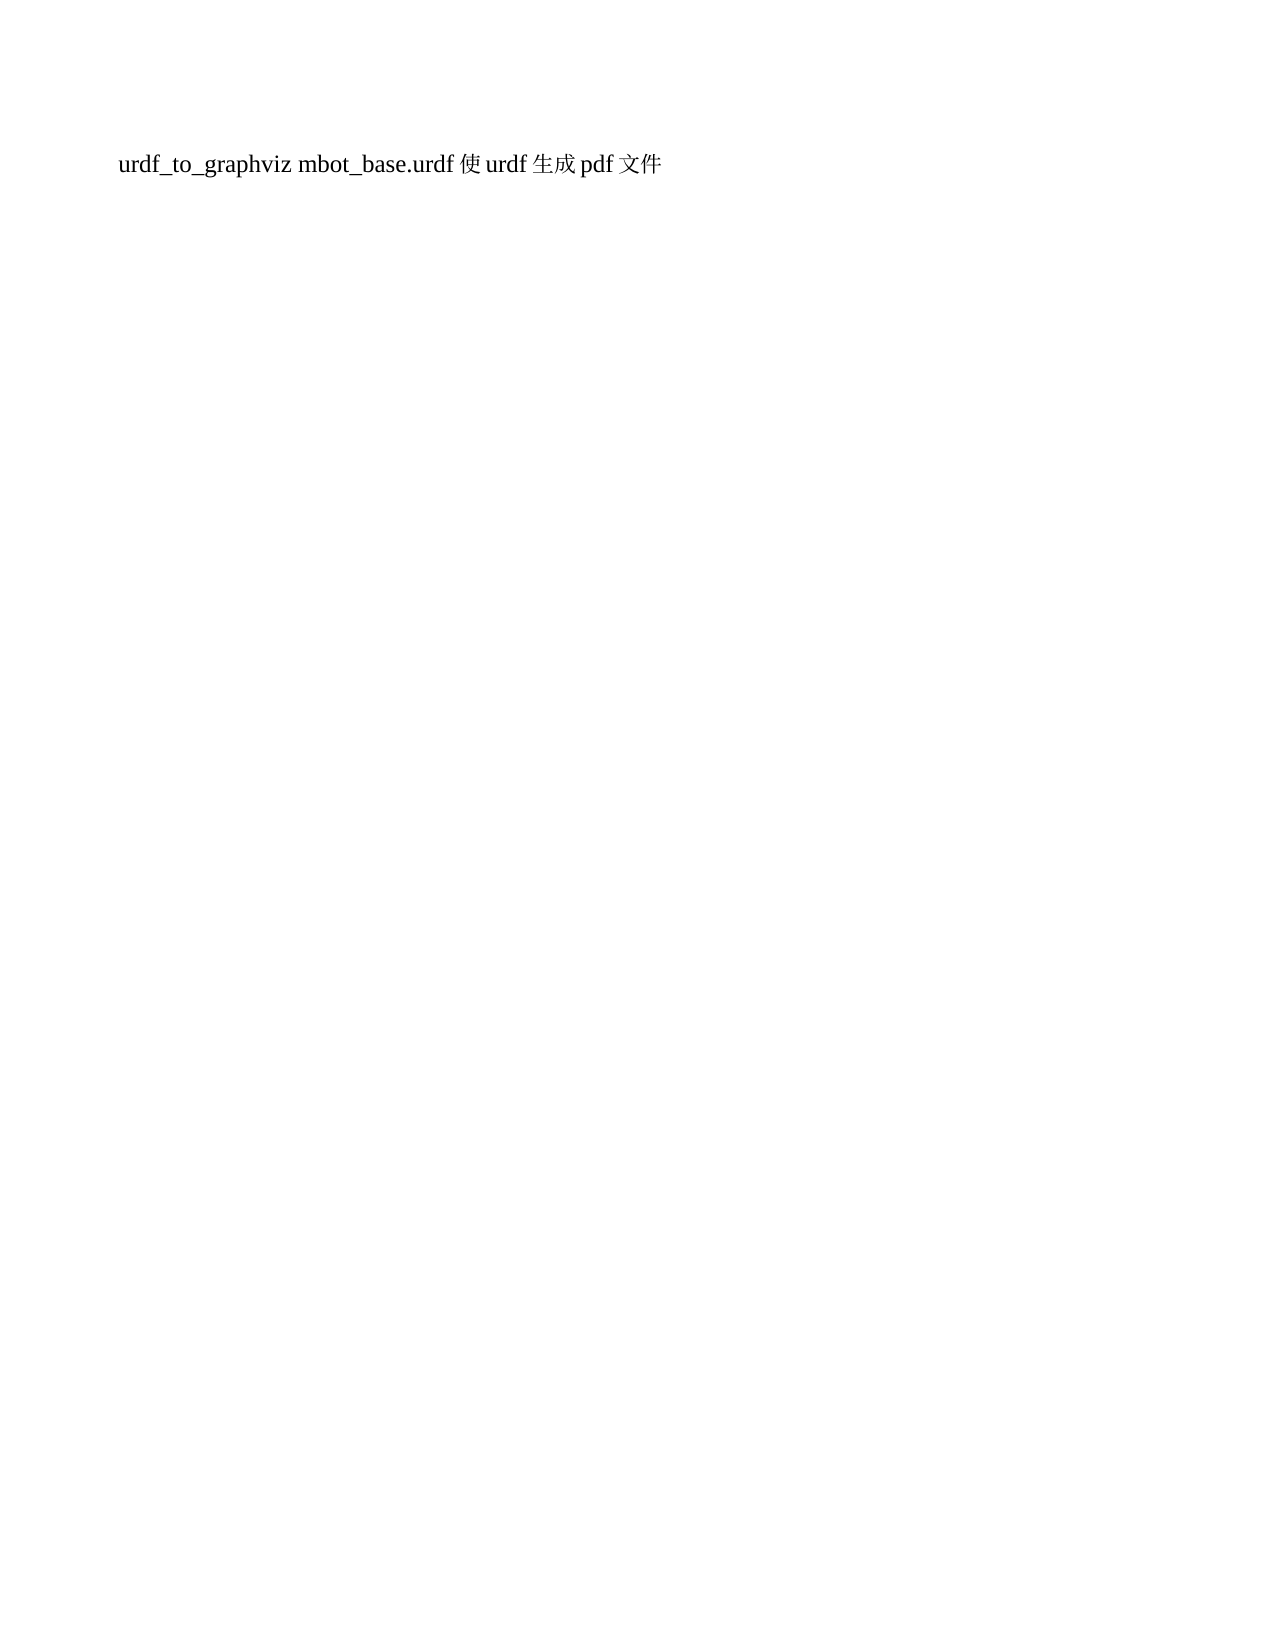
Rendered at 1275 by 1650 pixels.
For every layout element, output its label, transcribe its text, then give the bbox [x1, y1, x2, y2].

text urdf_to_graphviz mbot_base.urdf使urdf生成pdf文件 [118, 147, 1157, 178]
